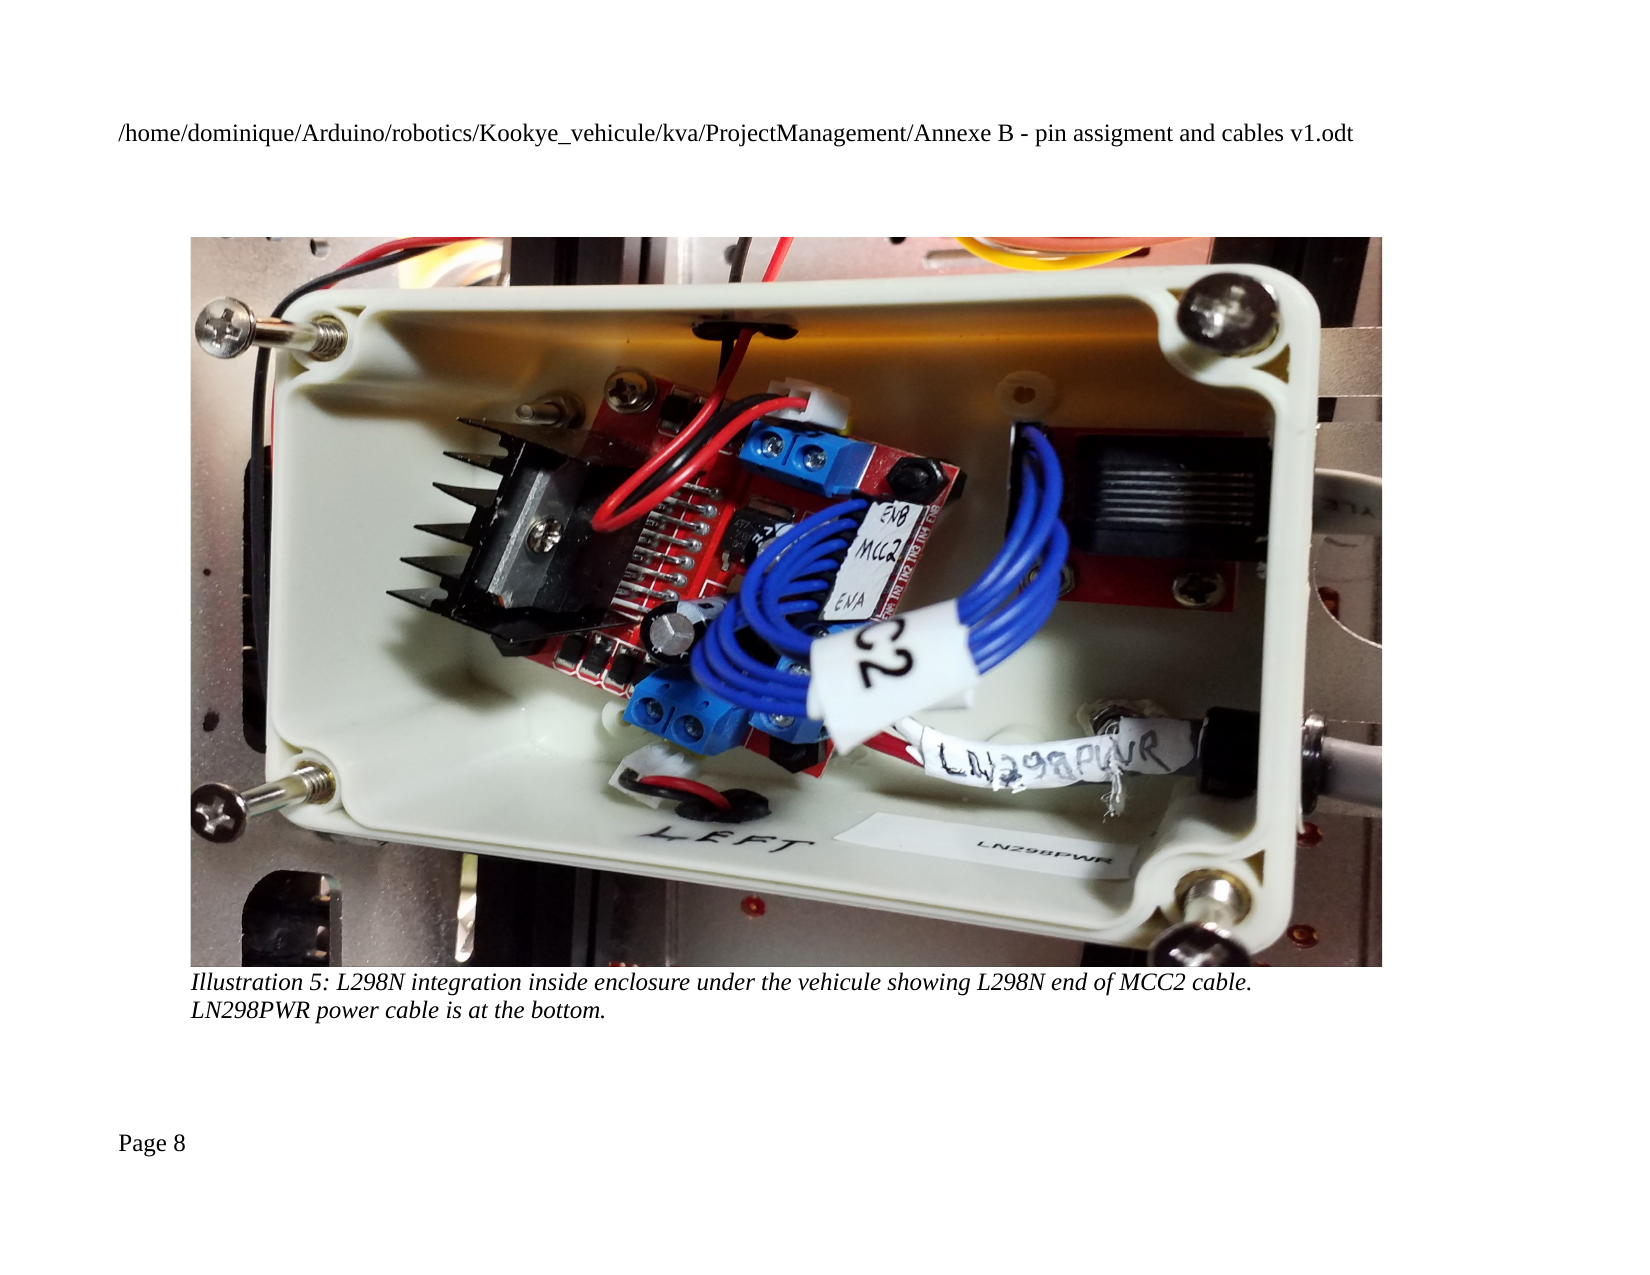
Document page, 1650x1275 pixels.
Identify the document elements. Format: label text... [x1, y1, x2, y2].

picture [190, 237, 1383, 967]
text Illustration 5: L298N integration inside enclosure under the vehicule showing L298N end of MCC2 cable. LN298PWR power cable is at the bottom. [191, 967, 1382, 1024]
